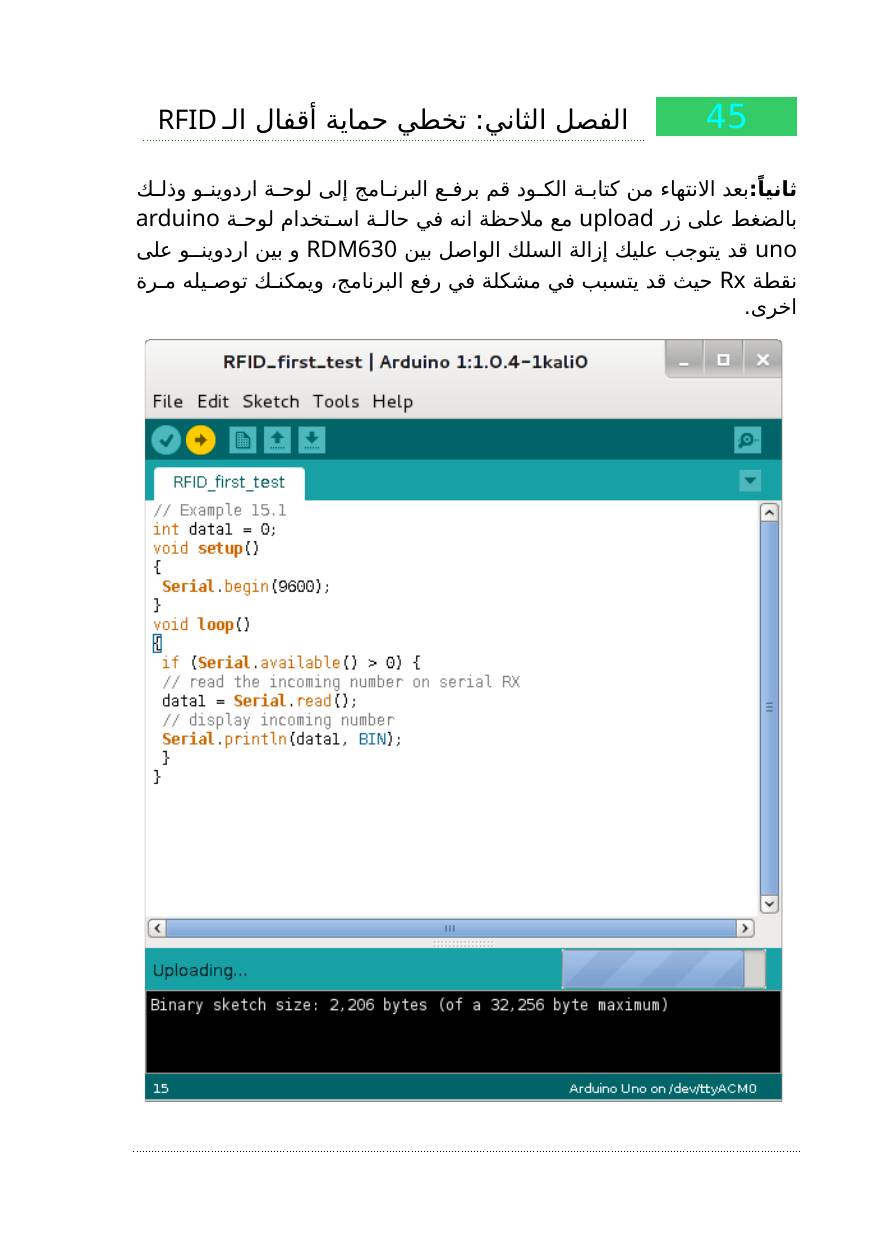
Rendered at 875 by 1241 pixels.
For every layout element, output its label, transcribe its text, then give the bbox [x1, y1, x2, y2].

picture [144, 339, 783, 1102]
text ثانياً:بعد الانتهاء من كتابة الكود قم برفع البرنامج إلى لوحة اردوينو وذلك بالضغط على زر upload مع ملاحظة انه في حالة استخدام لوحة arduino uno قد يتوجب عليك إزالة السلك الواصل بين RDM630 و بين اردوينو على نقطة Rx حيث قد يتسبب في مشكلة في رفع البرنامج، ويمكنك توصيله مرة اخرى. [136, 177, 797, 319]
